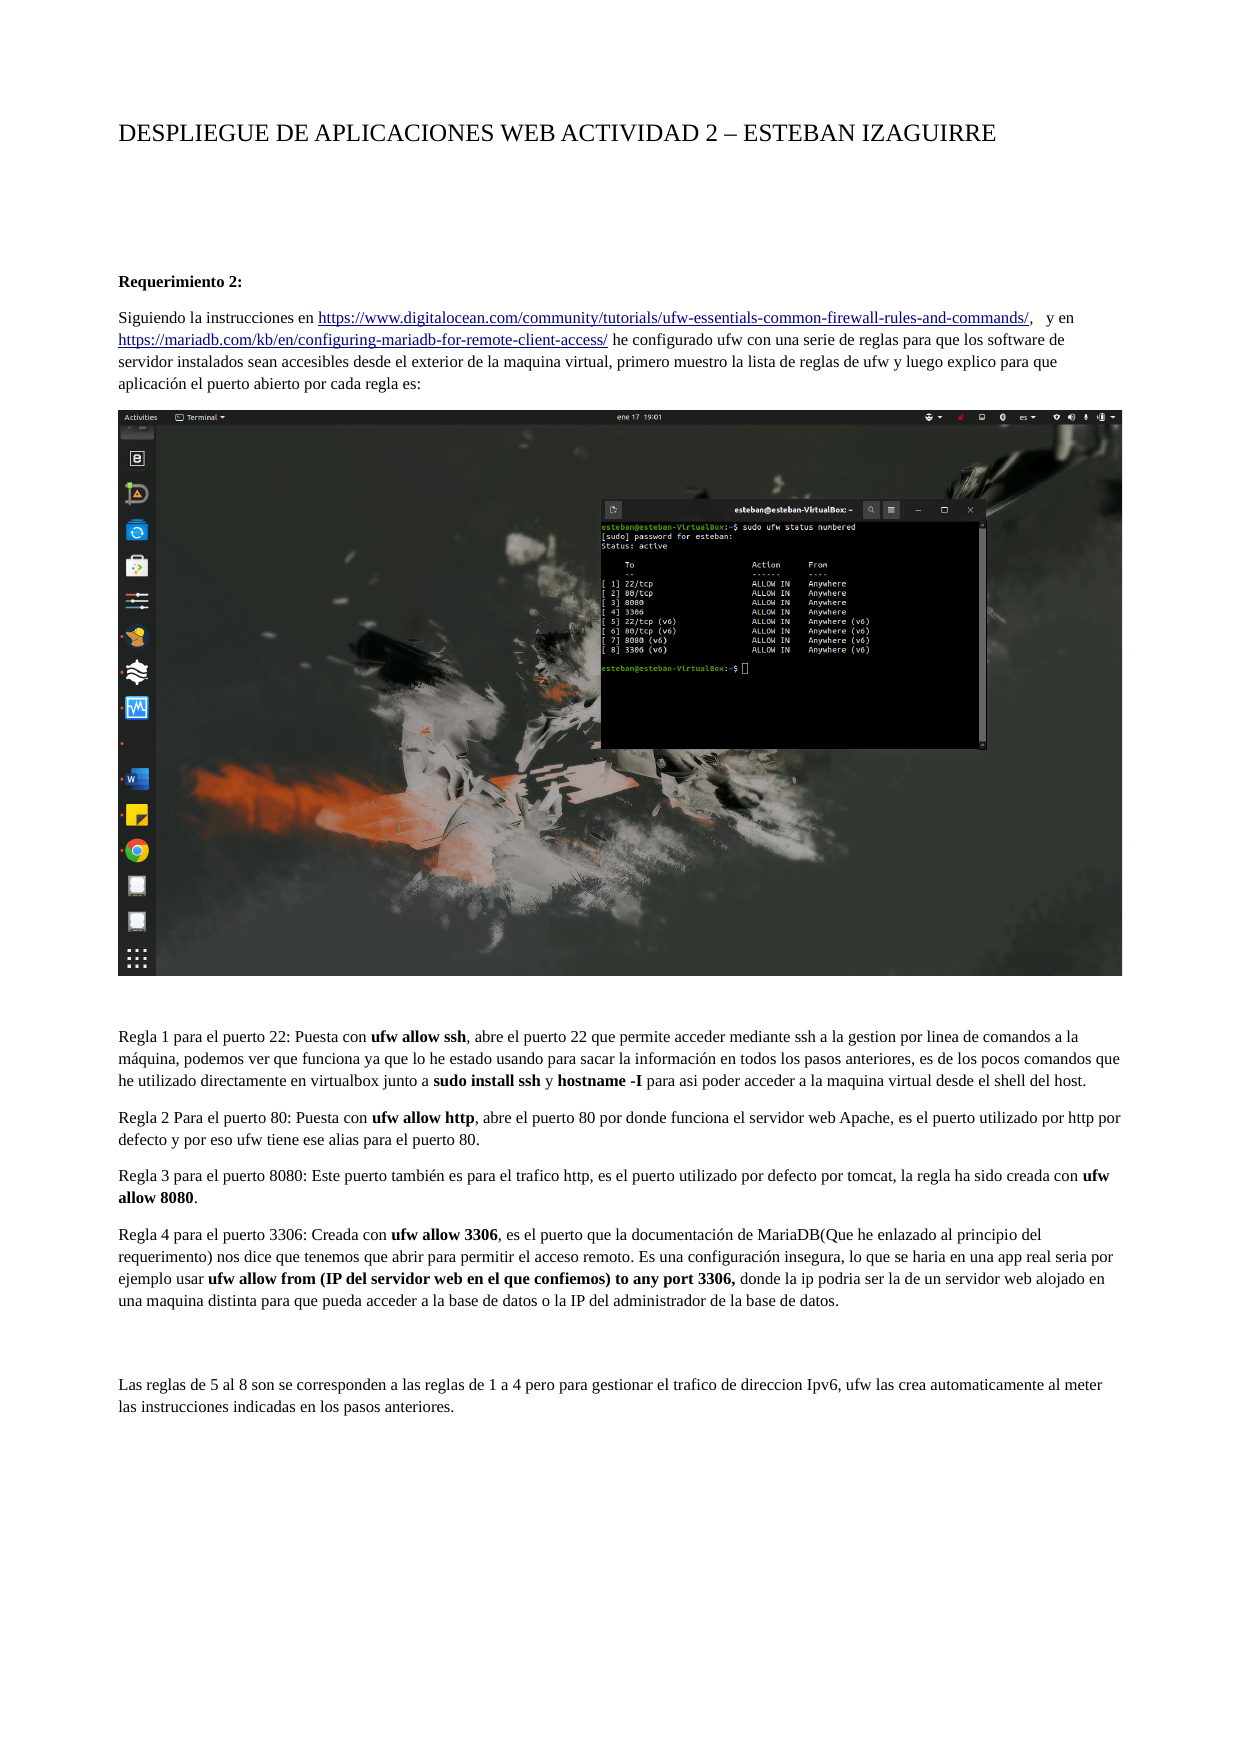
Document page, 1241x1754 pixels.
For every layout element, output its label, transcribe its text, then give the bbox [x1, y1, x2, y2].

text Regla 2 Para el puerto 80: Puesta con ufw allow http, abre el puerto 80 por donde funciona el servidor web Apache, es el puerto utilizado por http por defecto y por eso ufw tiene ese alias para el puerto 80. [118, 1108, 1122, 1149]
text Regla 3 para el puerto 8080: Este puerto también es para el trafico http, es el puerto utilizado por defecto por tomcat, la regla ha sido creada con ufw allow 8080. [118, 1166, 1122, 1207]
text Requerimiento 2: [118, 272, 1122, 291]
text Regla 1 para el puerto 22: Puesta con ufw allow ssh, abre el puerto 22 que permite acceder mediante ssh a la gestion por linea de comandos a la máquina, podemos ver que funciona ya que lo he estado usando para sacar la información en todos los pasos anteriores, es de los pocos comandos que he utilizado directamente en virtualbox junto a sudo install ssh y hostname -I para asi poder acceder a la maquina virtual desde el shell del host. [118, 1027, 1122, 1090]
text Siguiendo la instrucciones en https://www.digitalocean.com/community/tutorials/ufw-essentials-common-firewall-rules-and-commands/, y en https://mariadb.com/kb/en/configuring-mariadb-for-remote-client-access/ he configurado ufw con una serie de reglas para que los software de servidor instalados sean accesibles desde el exterior de la maquina virtual, primero muestro la lista de reglas de ufw y luego explico para que aplicación el puerto abierto por cada regla es: [118, 308, 1122, 393]
text Las reglas de 5 al 8 son se corresponden a las reglas de 1 a 4 pero para gestionar el trafico de direccion Ipv6, ufw las crea automaticamente al meter las instrucciones indicadas en los pasos anteriores. [118, 1375, 1122, 1416]
text Regla 4 para el puerto 3306: Creada con ufw allow 3306, es el puerto que la documentación de MariaDB(Que he enlazado al principio del requerimento) nos dice que tenemos que abrir para permitir el acceso remoto. Es una configuración insegura, lo que se haria en una app real seria por ejemplo usar ufw allow from (IP del servidor web en el que confiemos) to any port 3306, donde la ip podria ser la de un servidor web alojado en una maquina distinta para que pueda acceder a la base de datos o la IP del administrador de la base de datos. [118, 1225, 1122, 1310]
picture [118, 410, 1123, 976]
